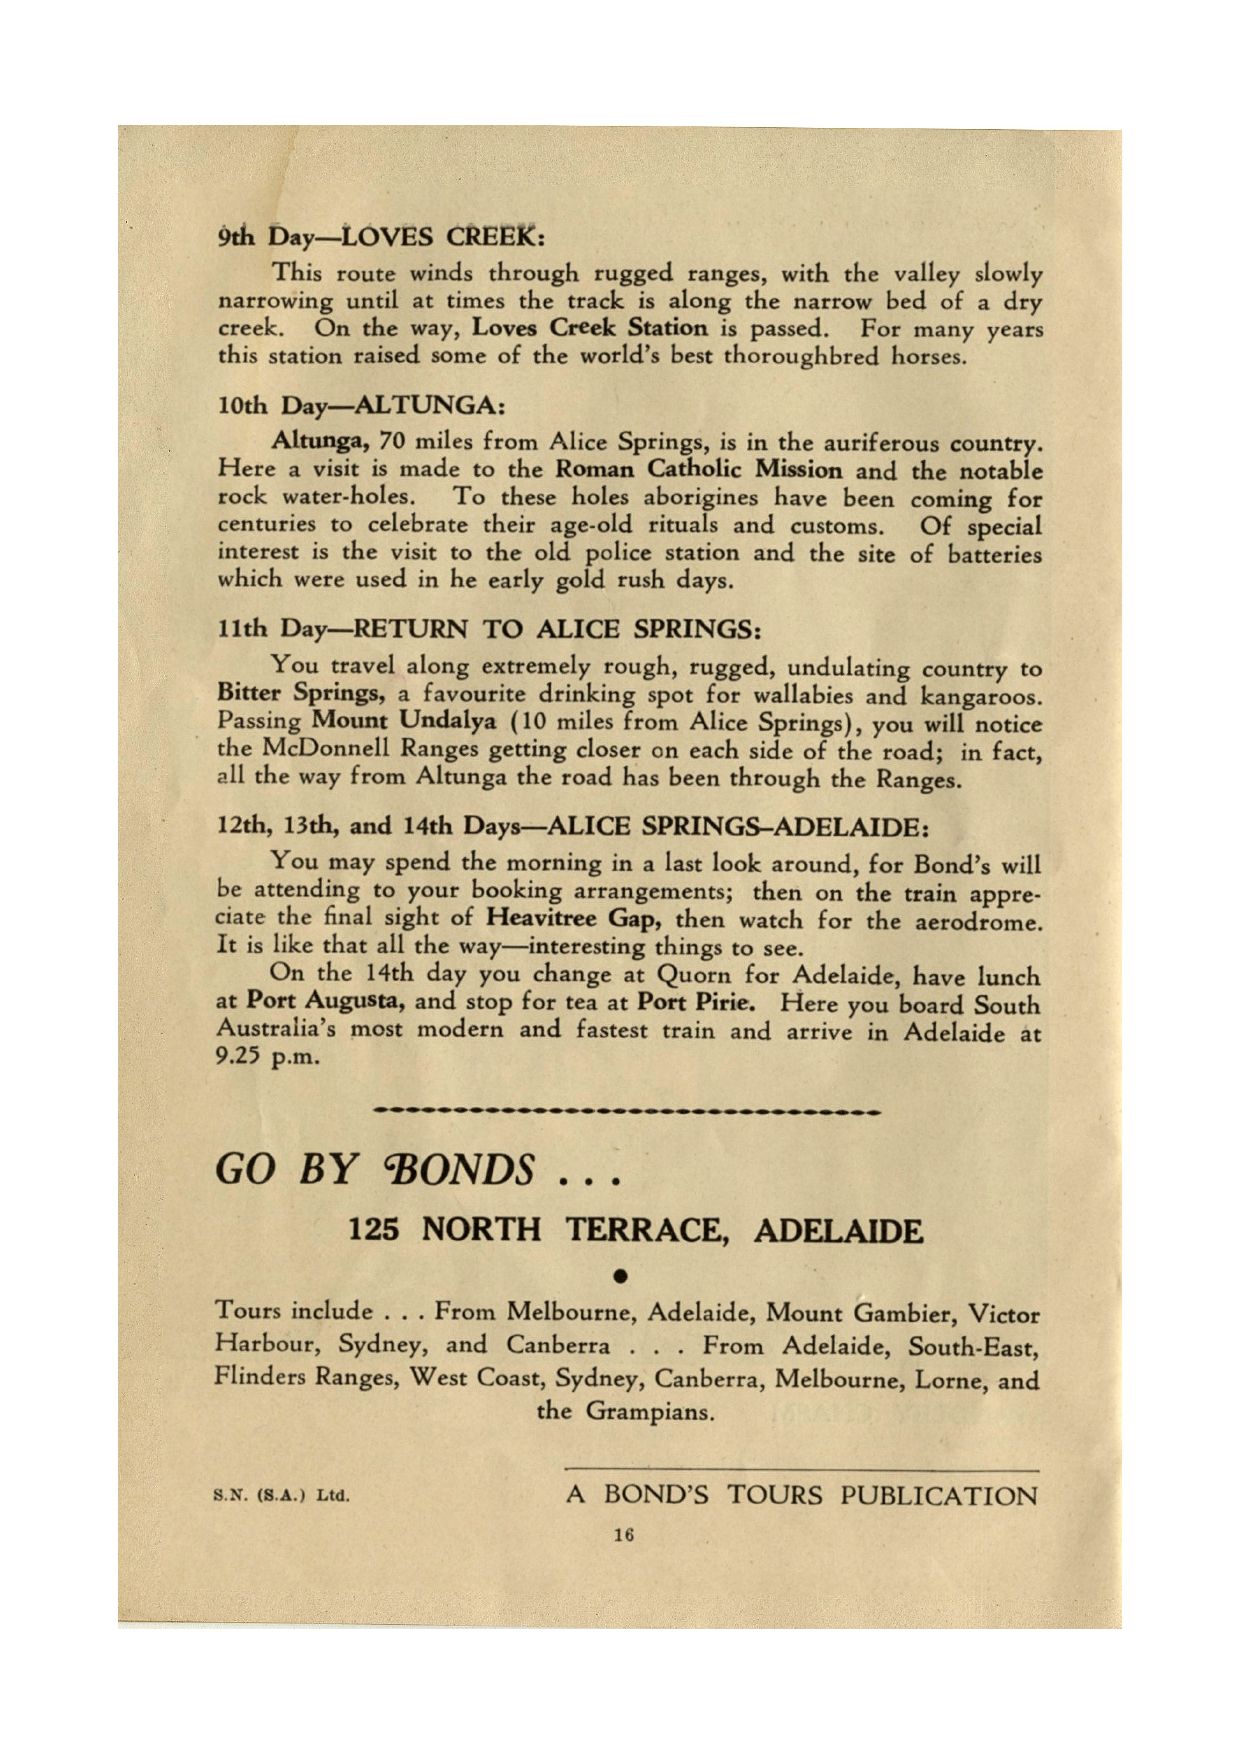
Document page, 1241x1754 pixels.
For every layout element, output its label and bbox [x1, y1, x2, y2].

picture [118, 125, 1123, 1629]
